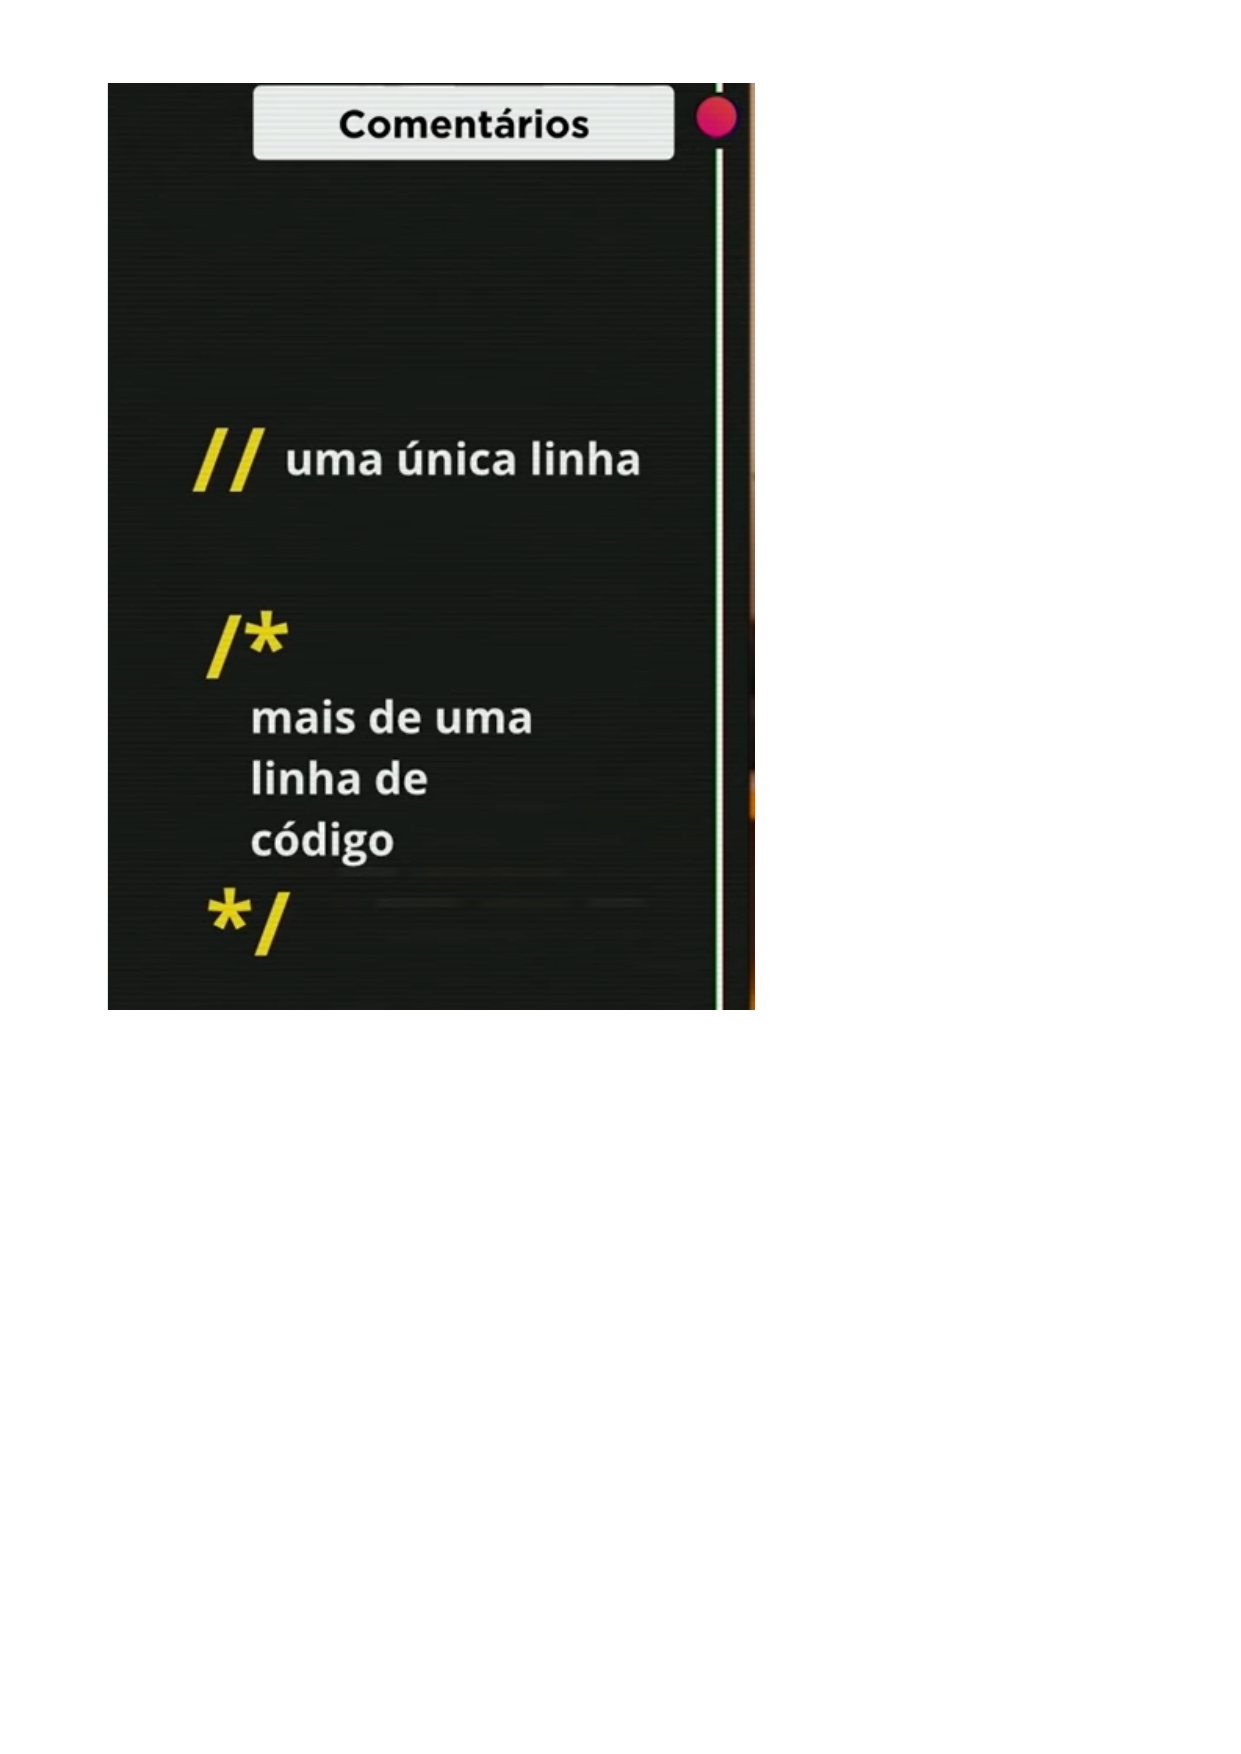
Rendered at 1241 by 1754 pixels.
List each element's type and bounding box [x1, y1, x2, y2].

picture [107, 83, 755, 1010]
